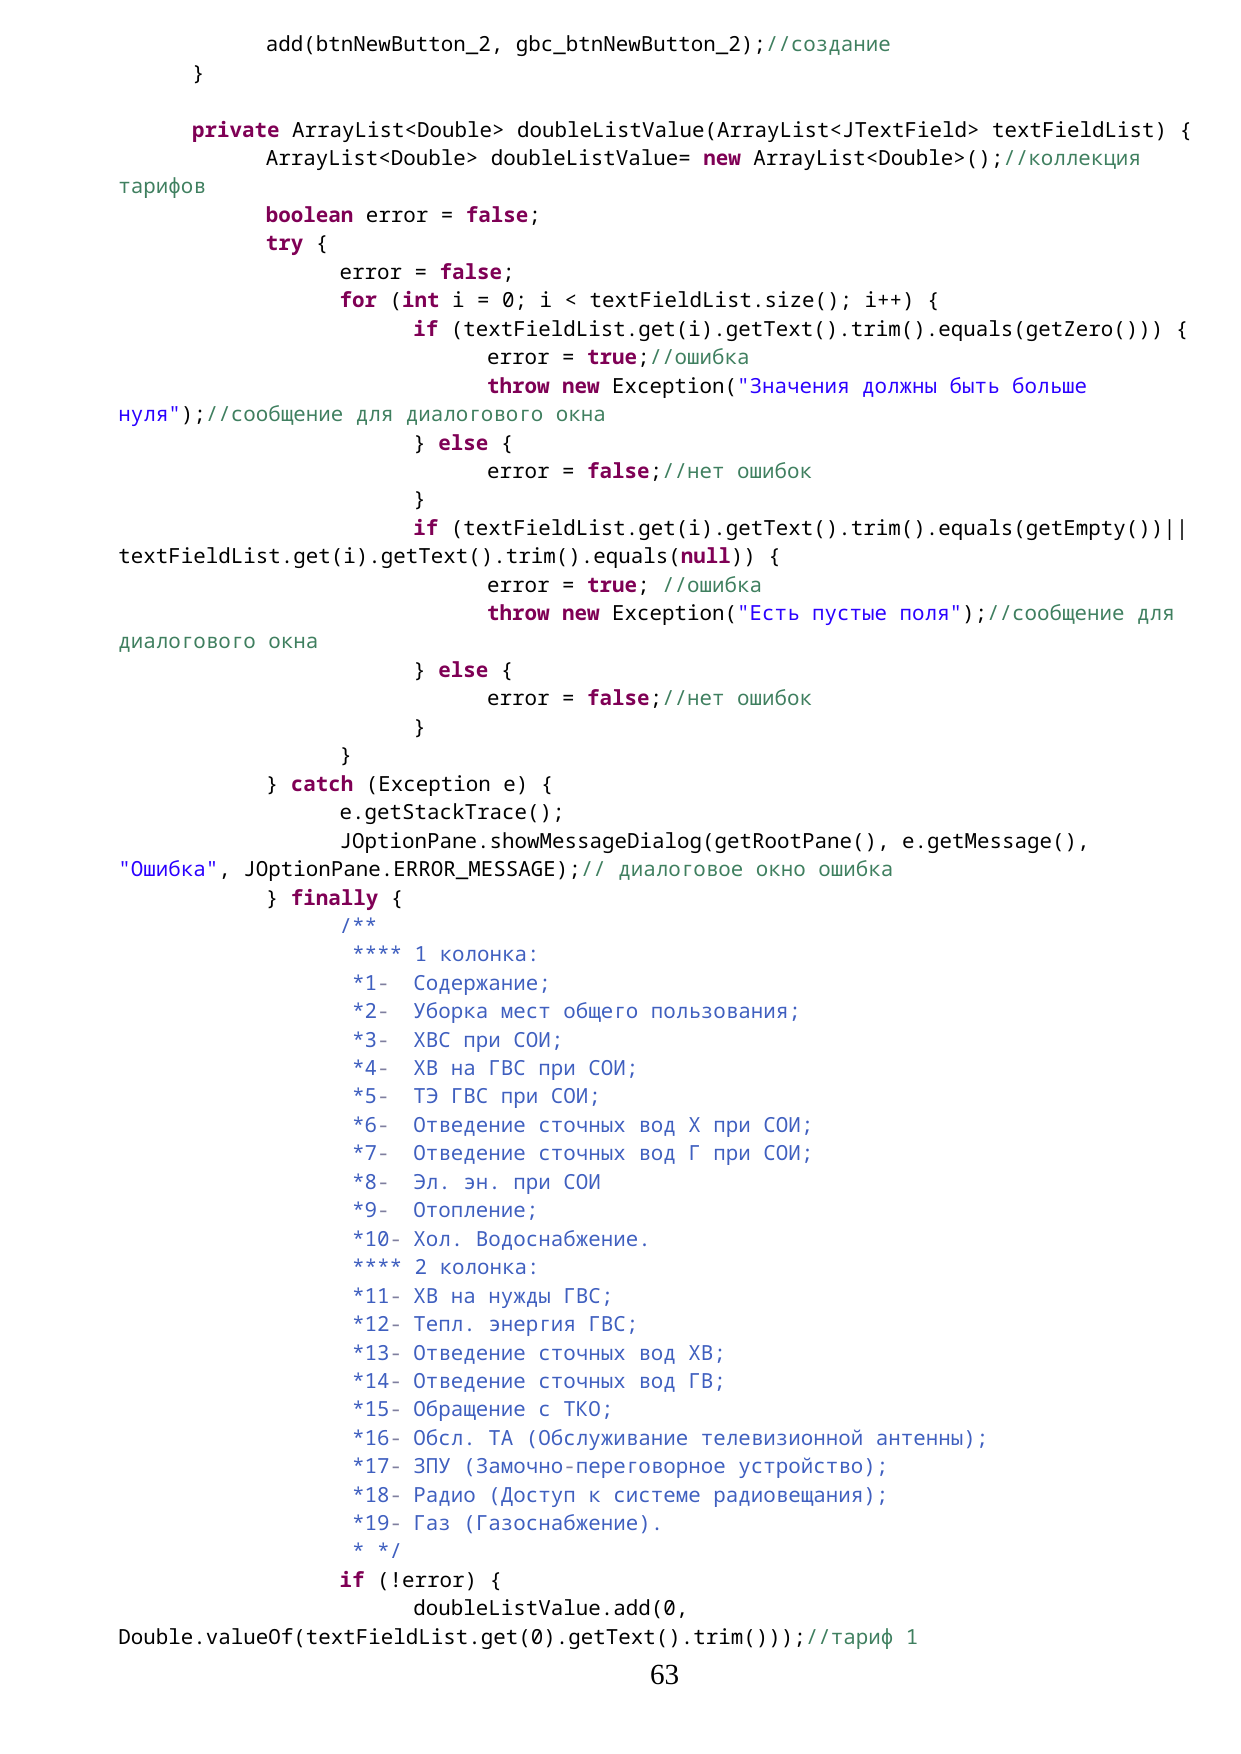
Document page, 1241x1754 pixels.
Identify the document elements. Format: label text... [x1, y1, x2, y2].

text if (textFieldList.get(i).getText().trim().equals(getEmpty())||textFieldList.get(i).getText().trim().equals(null)) { [118, 513, 1211, 570]
text *11- XB на нужды ГВС; [118, 1281, 1211, 1309]
text error = true;//ошибка [118, 342, 1211, 371]
text /** [118, 911, 1211, 939]
text ArrayList<Double> doubleListValue= new ArrayList<Double>();//коллекция тарифов [118, 143, 1211, 200]
text *10- Хол. Водоснабжение. [118, 1224, 1211, 1252]
text if (textFieldList.get(i).getText().trim().equals(getZero())) { [118, 314, 1211, 342]
text } [118, 58, 1211, 86]
text if (!error) { [118, 1565, 1211, 1593]
text *14- Отведение сточных вод ГВ; [118, 1366, 1211, 1394]
text } else { [118, 655, 1211, 683]
text } catch (Exception e) { [118, 769, 1211, 797]
text error = false; [118, 257, 1211, 285]
text *12- Тепл. энергия ГВС; [118, 1309, 1211, 1338]
text **** 2 колонка: [118, 1252, 1211, 1281]
text * */ [118, 1537, 1211, 1565]
text error = true; //ошибка [118, 570, 1211, 598]
text *13- Отведение сточных вод ХВ; [118, 1338, 1211, 1366]
text *7- Отведение сточных вод Г при СОИ; [118, 1138, 1211, 1167]
text *18- Радио (Доступ к системе радиовещания); [118, 1480, 1211, 1508]
text *5- ТЭ ГВС при СОИ; [118, 1082, 1211, 1110]
text *6- Отведение сточных вод Х при СОИ; [118, 1110, 1211, 1138]
text add(btnNewButton_2, gbc_btnNewButton_2);//создание [118, 29, 1211, 58]
text *16- Обсл. ТА (Обслуживание телевизионной антенны); [118, 1423, 1211, 1451]
text *2- Уборка мест общего пользования; [118, 996, 1211, 1025]
text error = false;//нет ошибок [118, 683, 1211, 712]
text *9- Отопление; [118, 1195, 1211, 1224]
text } [118, 484, 1211, 513]
text *19- Газ (Газоснабжение). [118, 1508, 1211, 1537]
text *1- Содержание; [118, 968, 1211, 996]
text } [118, 740, 1211, 769]
text *4- ХВ на ГВС при СОИ; [118, 1053, 1211, 1082]
text throw new Exception("Есть пустые поля");//сообщение для диалогового окна [118, 598, 1211, 655]
text **** 1 колонка: [118, 939, 1211, 968]
text *8- Эл. эн. при СОИ [118, 1167, 1211, 1195]
text e.getStackTrace(); [118, 797, 1211, 826]
text *3- ХВС при СОИ; [118, 1025, 1211, 1053]
text } finally { [118, 883, 1211, 911]
text private ArrayList<Double> doubleListValue(ArrayList<JTextField> textFieldList) { [118, 115, 1211, 143]
text } [118, 712, 1211, 740]
text for (int i = 0; i < textFieldList.size(); i++) { [118, 285, 1211, 314]
text boolean error = false; [118, 200, 1211, 228]
text *15- Обращение с ТКО; [118, 1394, 1211, 1423]
text error = false;//нет ошибок [118, 456, 1211, 484]
text try { [118, 228, 1211, 257]
text JOptionPane.showMessageDialog(getRootPane(), e.getMessage(), "Ошибка", JOptionPane.ERROR_MESSAGE);// диалоговое окно ошибка [118, 826, 1211, 883]
text *17- ЗПУ (Замочно-переговорное устройство); [118, 1451, 1211, 1480]
text } else { [118, 428, 1211, 456]
text doubleListValue.add(0, Double.valueOf(textFieldList.get(0).getText().trim()));//тариф 1 [118, 1593, 1211, 1650]
text throw new Exception("Значения должны быть больше нуля");//сообщение для диалогового окна [118, 371, 1211, 428]
